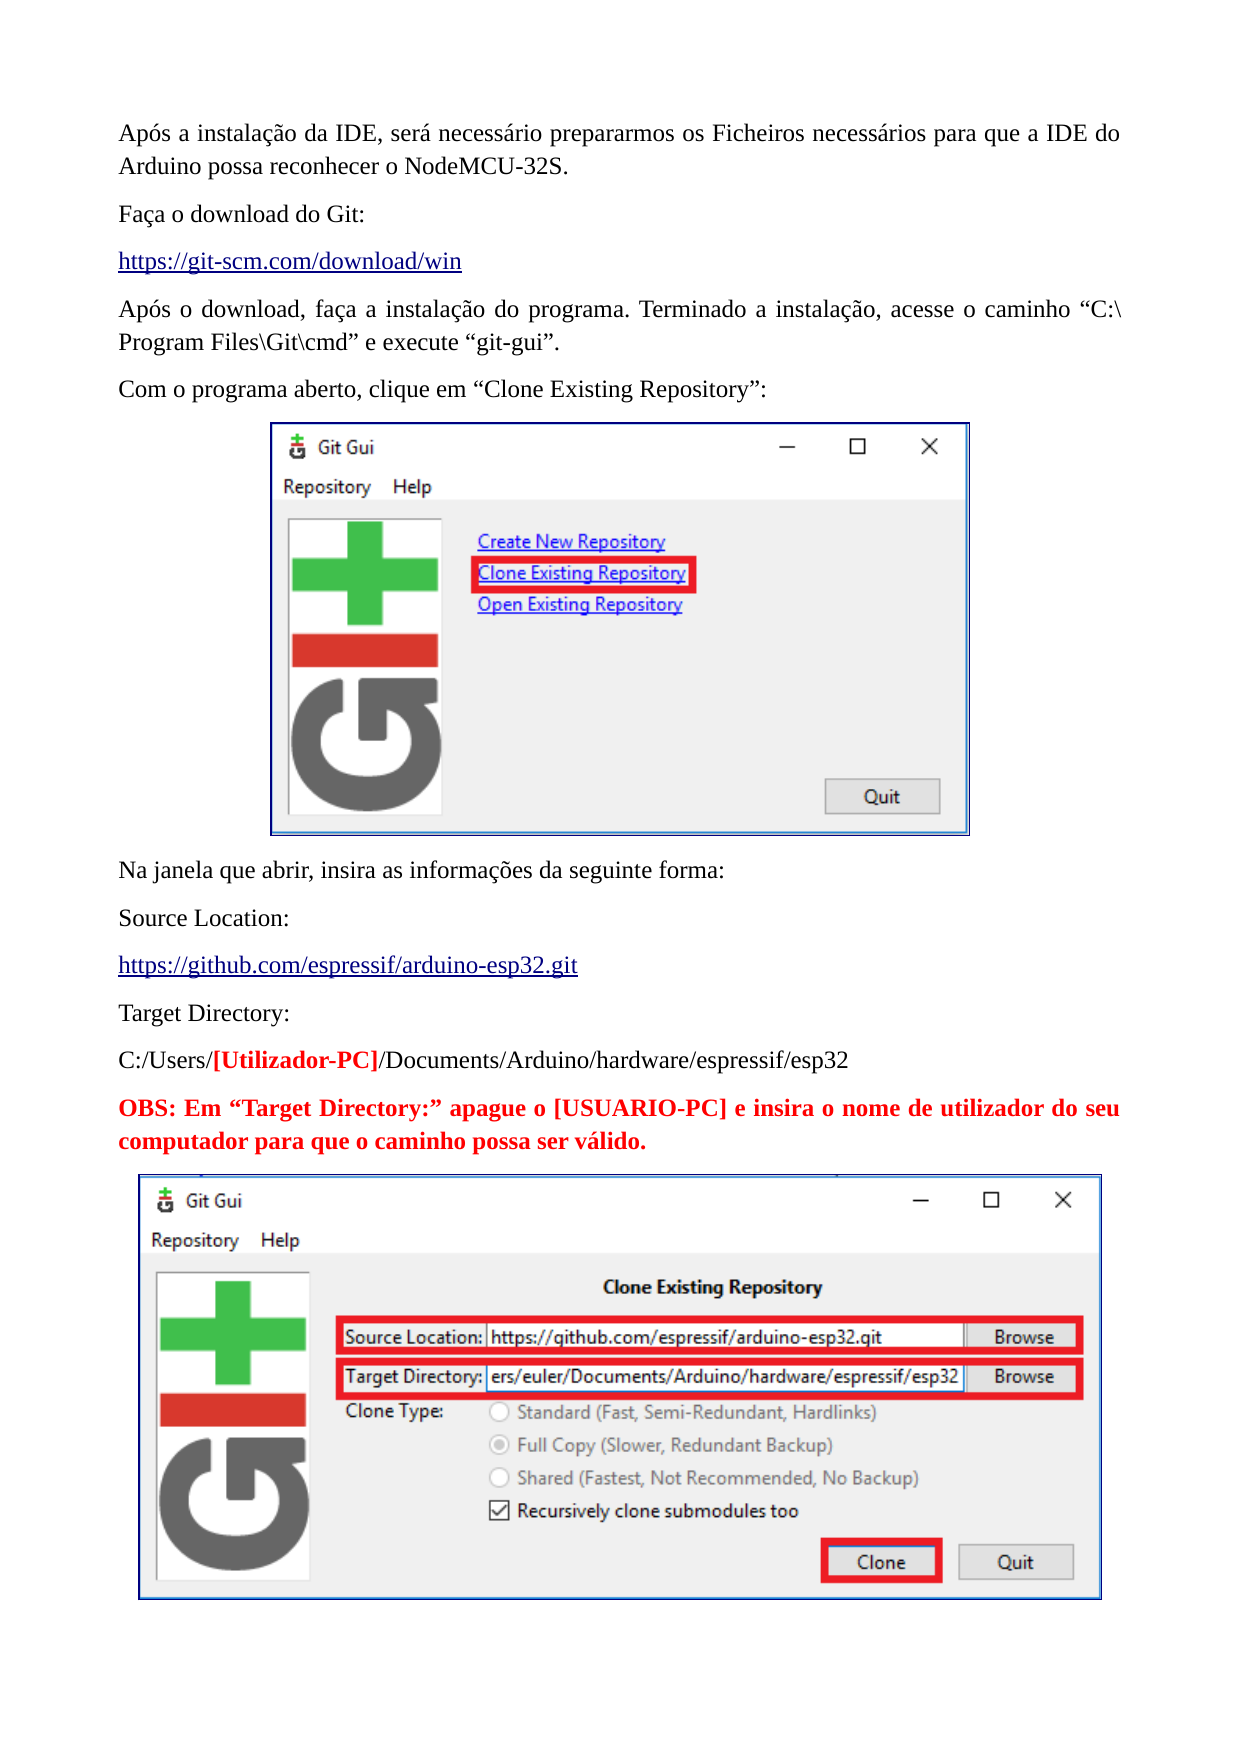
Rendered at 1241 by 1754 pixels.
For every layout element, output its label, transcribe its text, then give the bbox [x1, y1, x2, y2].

text Target Directory: [118, 998, 1122, 1027]
text https://github.com/espressif/arduino-esp32.git [118, 950, 1122, 979]
text C:/Users/[Utilizador-PC]/Documents/Arduino/hardware/espressif/esp32 [118, 1046, 1122, 1074]
text https://git-scm.com/download/win [118, 246, 1122, 275]
text Source Location: [118, 903, 1122, 931]
picture [140, 1175, 1101, 1599]
text Após a instalação da IDE, será necessário prepararmos os Ficheiros necessários para que a IDE do Arduino possa reconhecer o NodeMCU-32S. [118, 118, 1122, 180]
text Com o programa aberto, clique em “Clone Existing Repository”: [118, 374, 1122, 403]
text Após o download, faça a instalação do programa. Terminado a instalação, acesse o caminho “C:\Program Files\Git\cmd” e execute “git-gui”. [118, 294, 1122, 356]
picture [272, 424, 969, 835]
text Faça o download do Git: [118, 199, 1122, 227]
text Na janela que abrir, insira as informações da seguinte forma: [118, 855, 1122, 884]
text OBS: Em “Target Directory:” apague o [USUARIO-PC] e insira o nome de utilizador do seu computador para que o caminho possa ser válido. [118, 1093, 1122, 1155]
